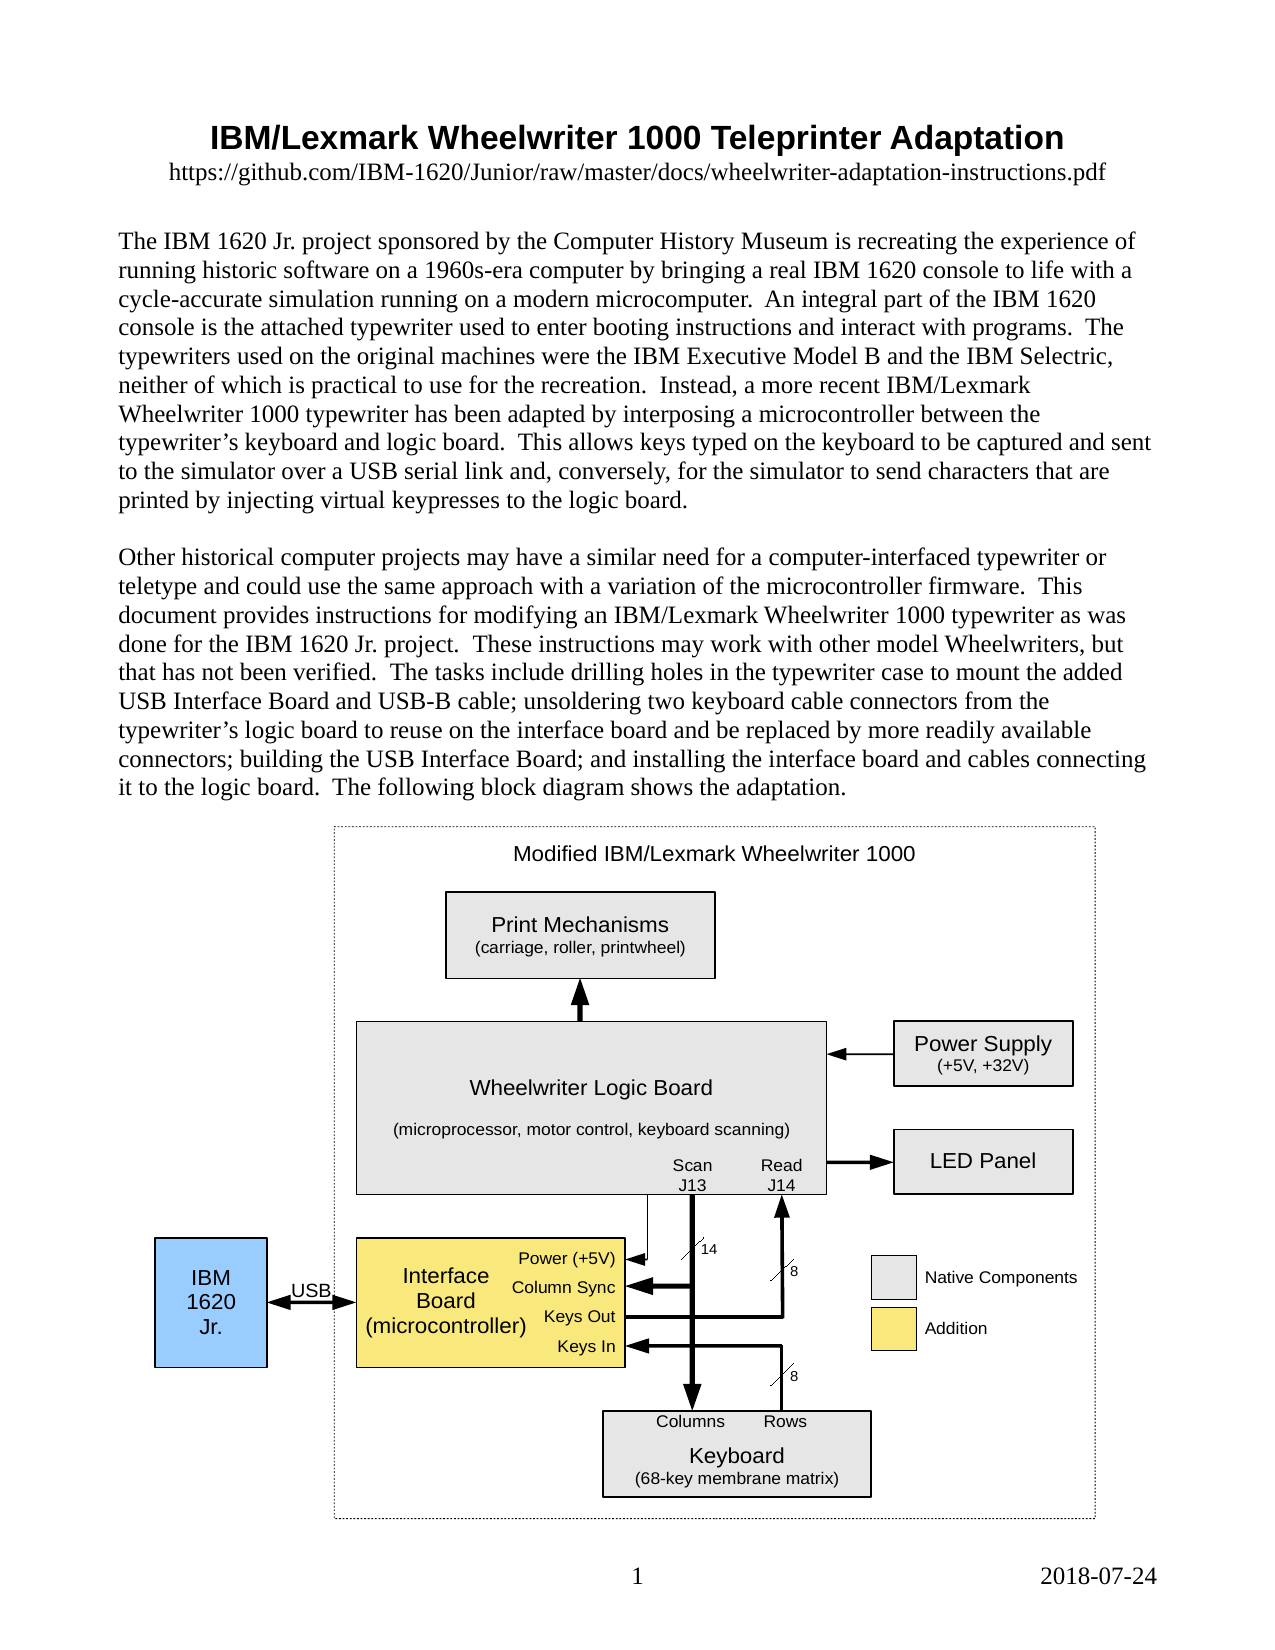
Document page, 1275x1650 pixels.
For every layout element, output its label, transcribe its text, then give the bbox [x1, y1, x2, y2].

text Other historical computer projects may have a similar need for a computer-interfaced typewriter or teletype and could use the same approach with a variation of the microcontroller firmware. This document provides instructions for modifying an IBM/Lexmark Wheelwriter 1000 typewriter as was done for the IBM 1620 Jr. project. These instructions may work with other model Wheelwriters, but that has not been verified. The tasks include drilling holes in the typewriter case to mount the added USB Interface Board and USB-B cable; unsoldering two keyboard cable connectors from the typewriter’s logic board to reuse on the interface board and be replaced by more readily available connectors; building the USB Interface Board; and installing the interface board and cables connecting it to the logic board. The following block diagram shows the adaptation. [118, 542, 1157, 801]
text https://github.com/IBM-1620/Junior/raw/master/docs/wheelwriter-adaptation-instructions.pdf [118, 157, 1157, 186]
text The IBM 1620 Jr. project sponsored by the Computer History Museum is recreating the experience of running historic software on a 1960s-era computer by bringing a real IBM 1620 console to life with a cycle-accurate simulation running on a modern microcomputer. An integral part of the IBM 1620 console is the attached typewriter used to enter booting instructions and interact with programs. The typewriters used on the original machines were the IBM Executive Model B and the IBM Selectric, neither of which is practical to use for the recreation. Instead, a more recent IBM/Lexmark Wheelwriter 1000 typewriter has been adapted by interposing a microcontroller between the typewriter’s keyboard and logic board. This allows keys typed on the keyboard to be captured and sent to the simulator over a USB serial link and, conversely, for the simulator to send characters that are printed by injecting virtual keypresses to the logic board. [118, 226, 1157, 514]
subtitle IBM/Lexmark Wheelwriter 1000 Teleprinter Adaptation [118, 118, 1157, 157]
